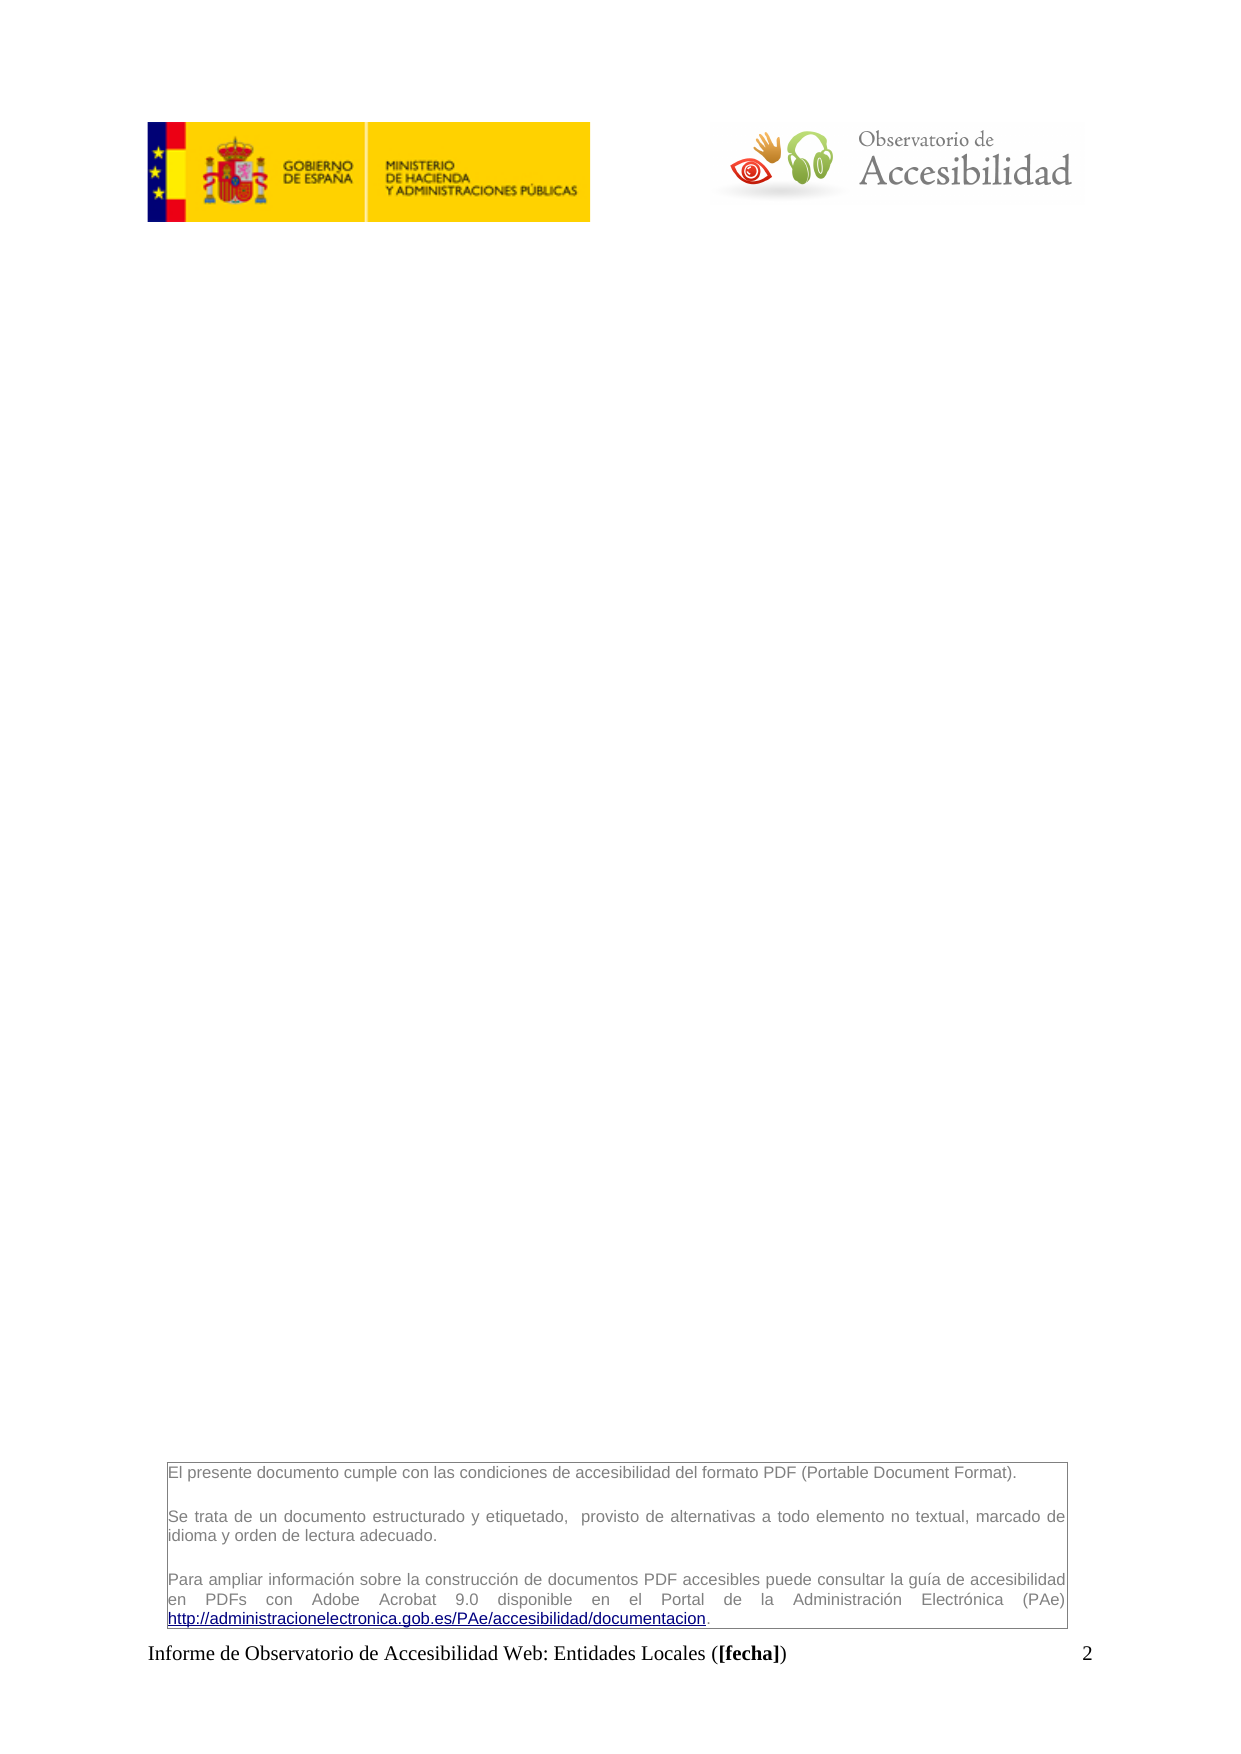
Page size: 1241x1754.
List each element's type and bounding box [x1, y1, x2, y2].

picture [147, 122, 591, 222]
picture [710, 122, 1086, 205]
